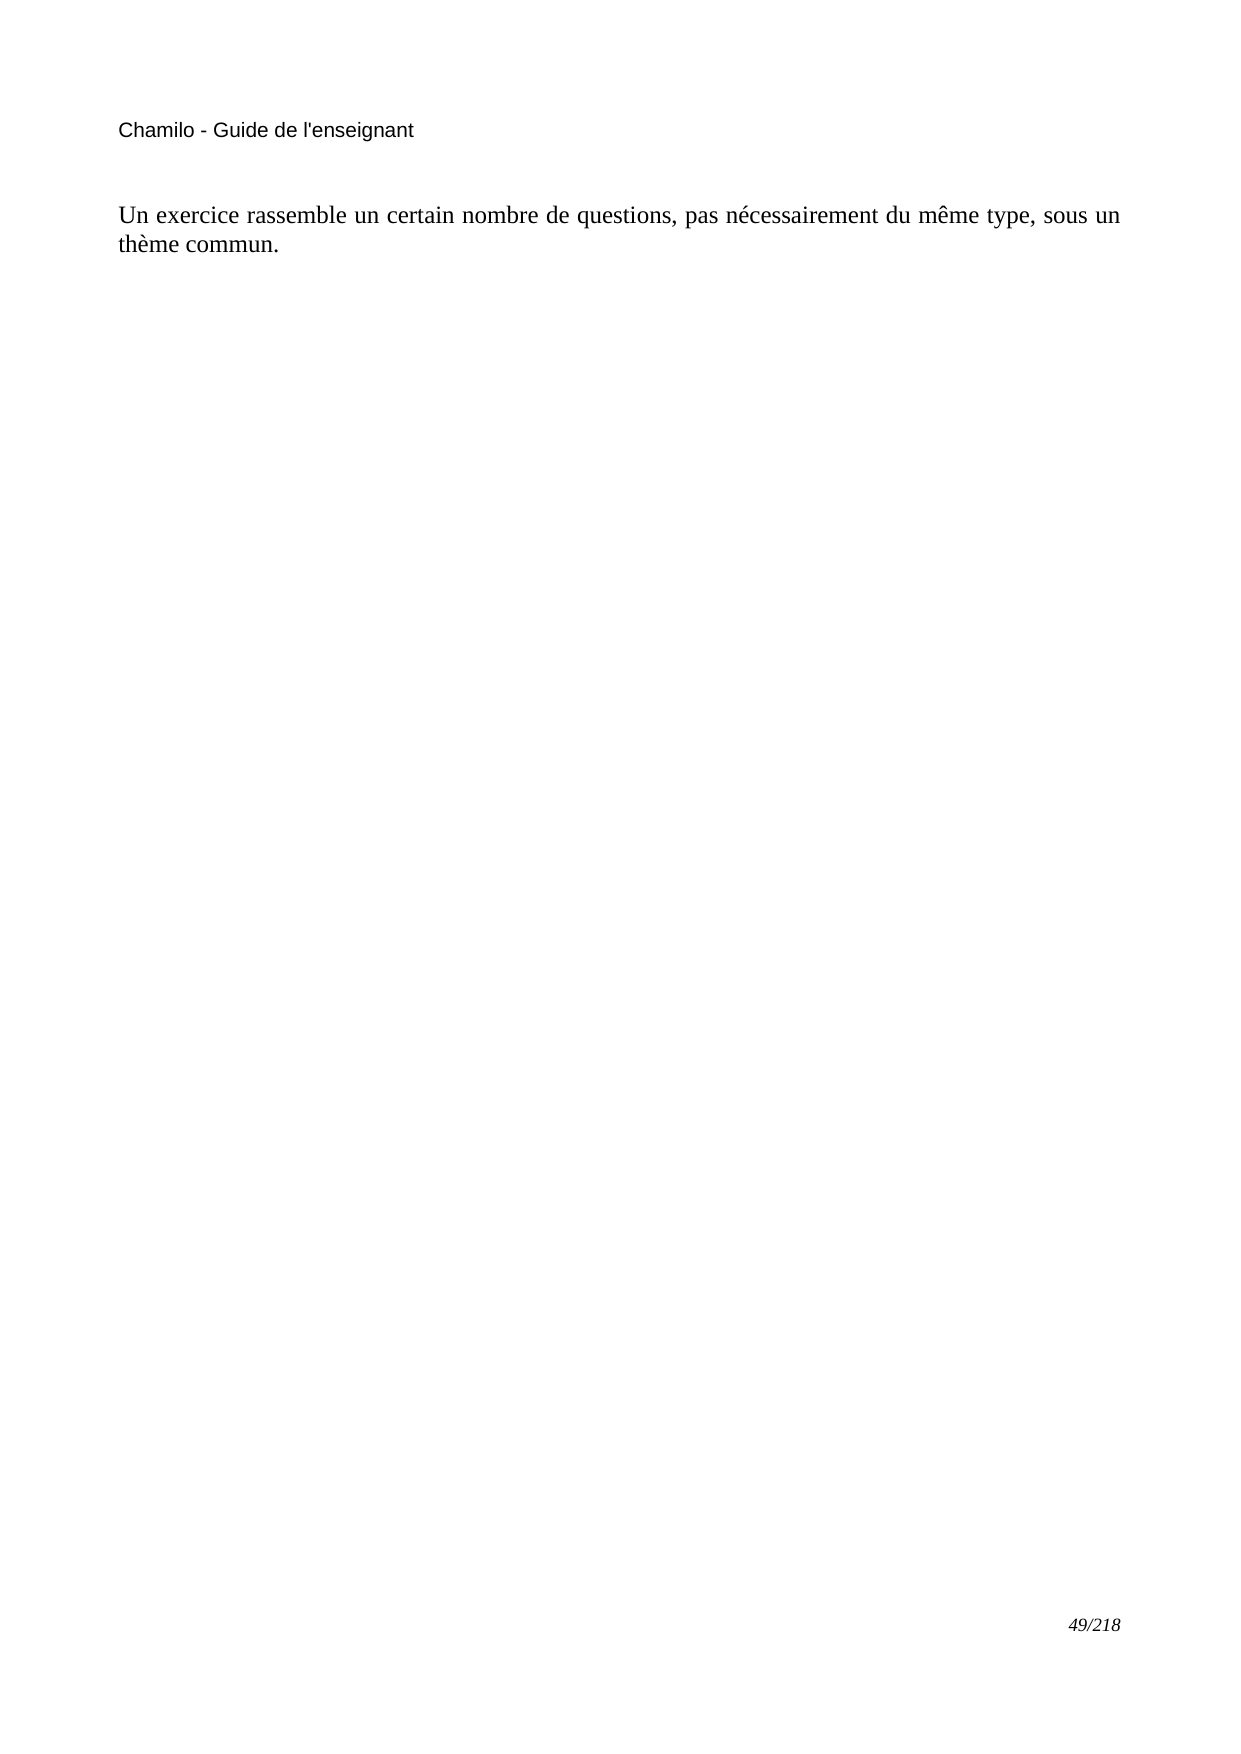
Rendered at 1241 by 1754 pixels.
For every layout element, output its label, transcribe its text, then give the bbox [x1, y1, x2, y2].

text Un exercice rassemble un certain nombre de questions, pas nécessairement du même type, sous un thème commun. [118, 200, 1122, 258]
